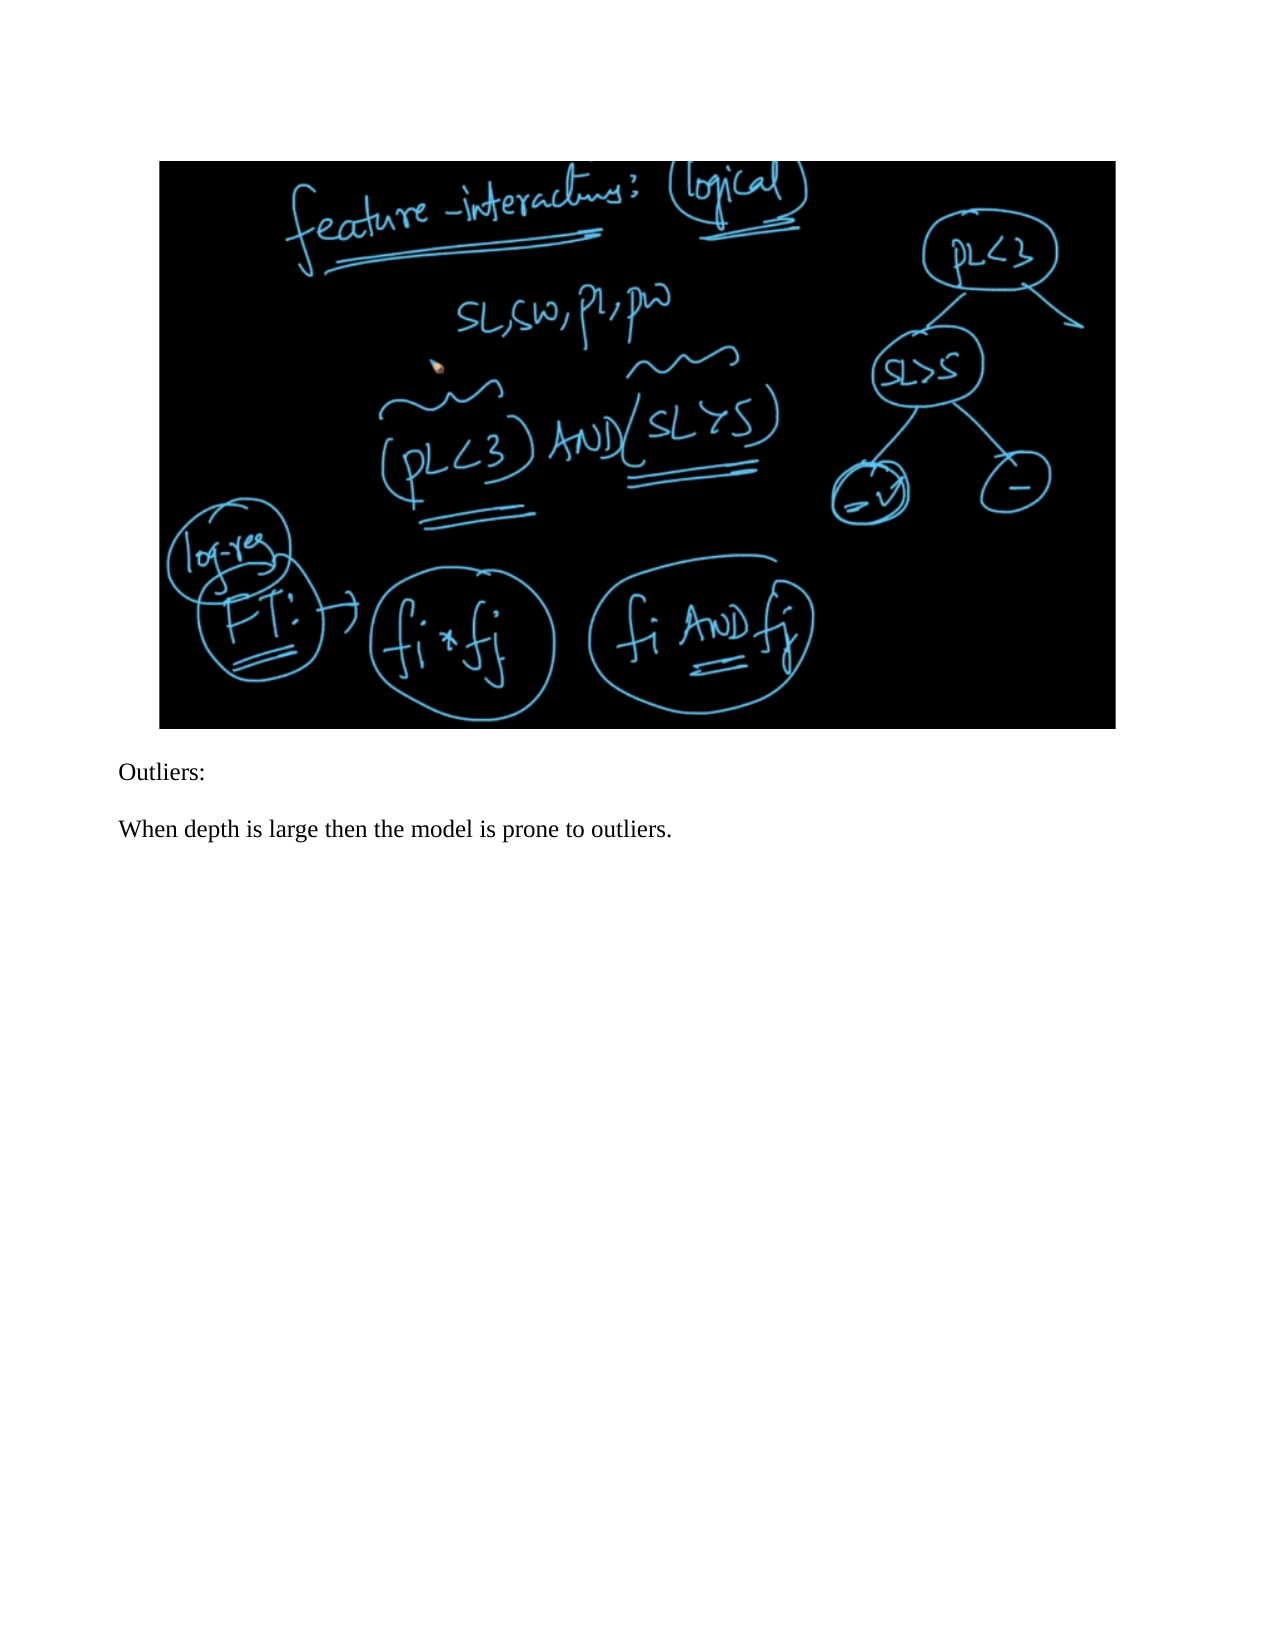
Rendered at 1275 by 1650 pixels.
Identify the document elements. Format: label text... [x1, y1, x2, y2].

picture [159, 161, 1116, 729]
text When depth is large then the model is prone to outliers. [118, 814, 1157, 843]
text Outliers: [118, 757, 1157, 786]
